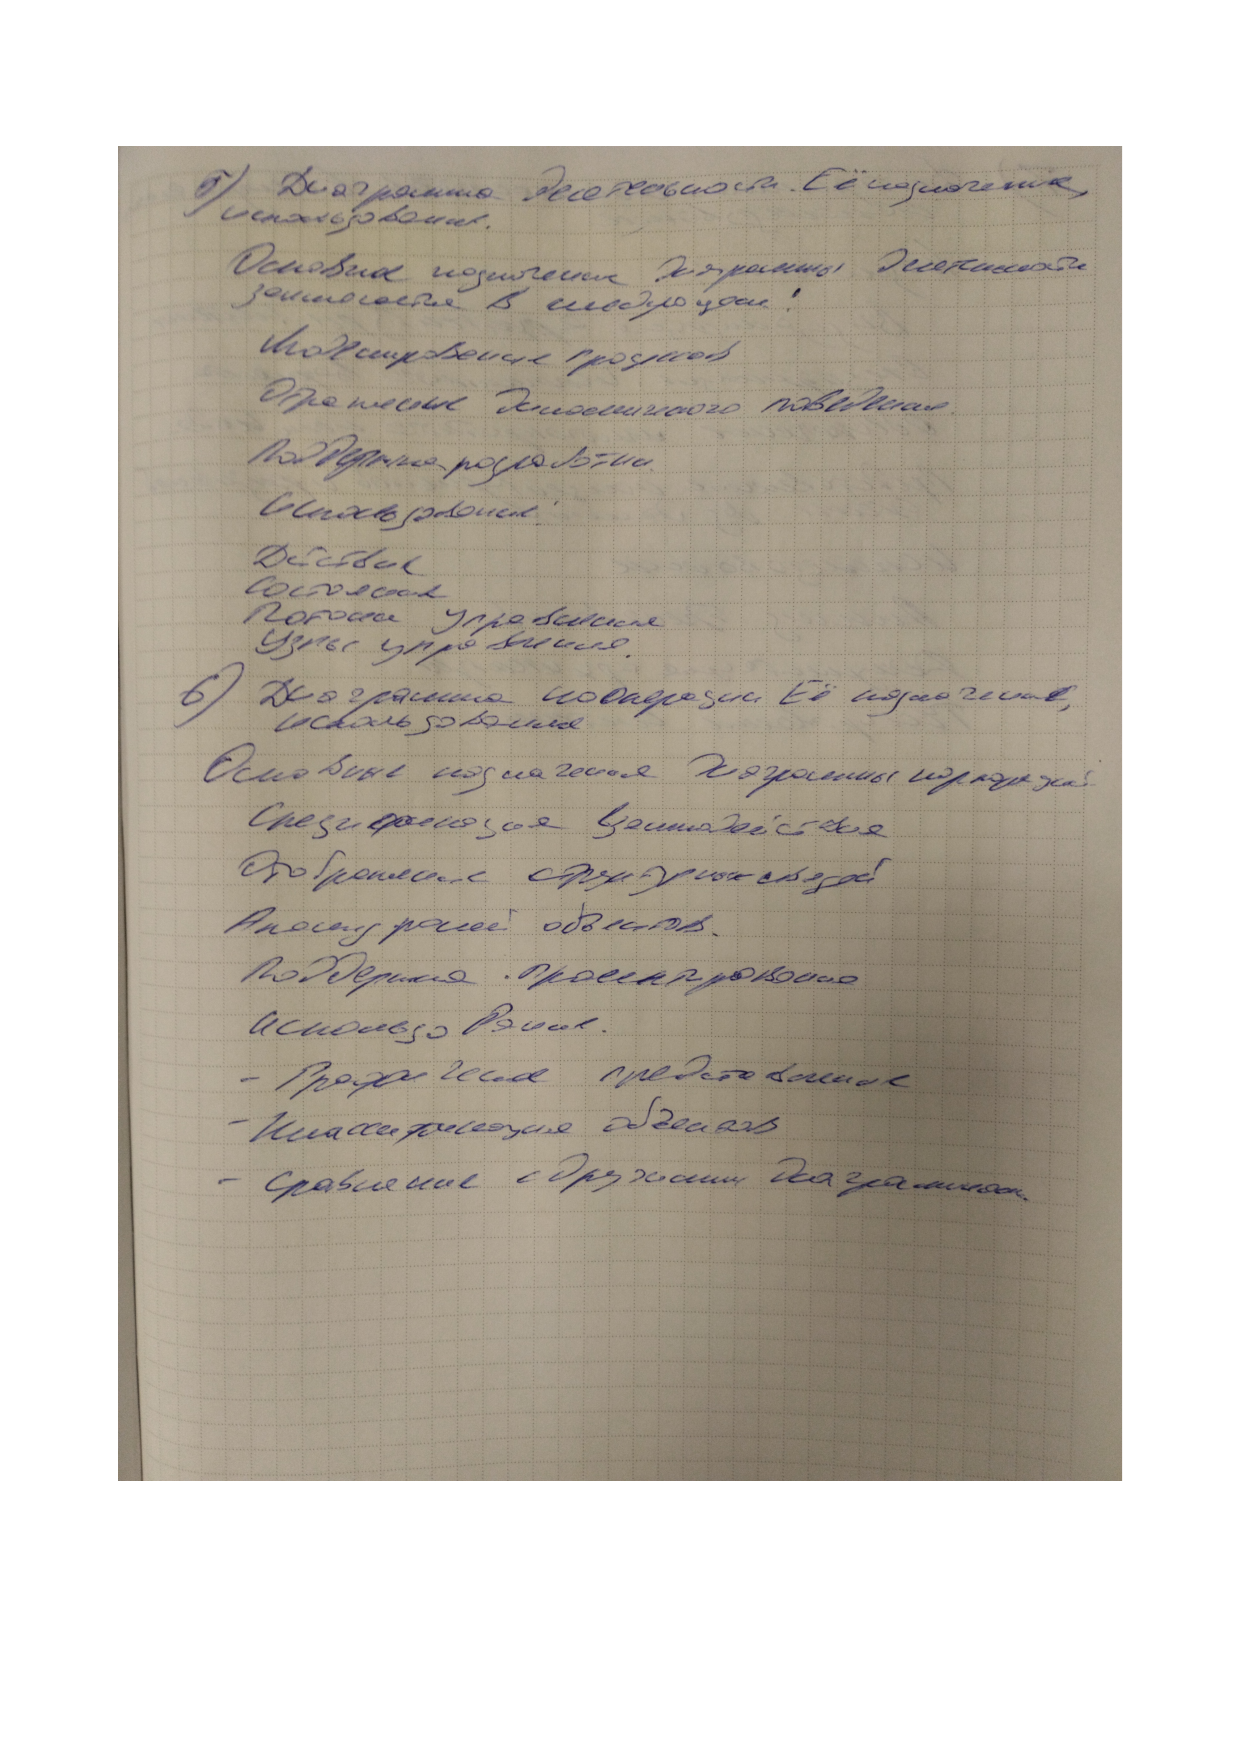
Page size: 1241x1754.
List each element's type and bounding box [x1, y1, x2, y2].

picture [118, 146, 1123, 1481]
